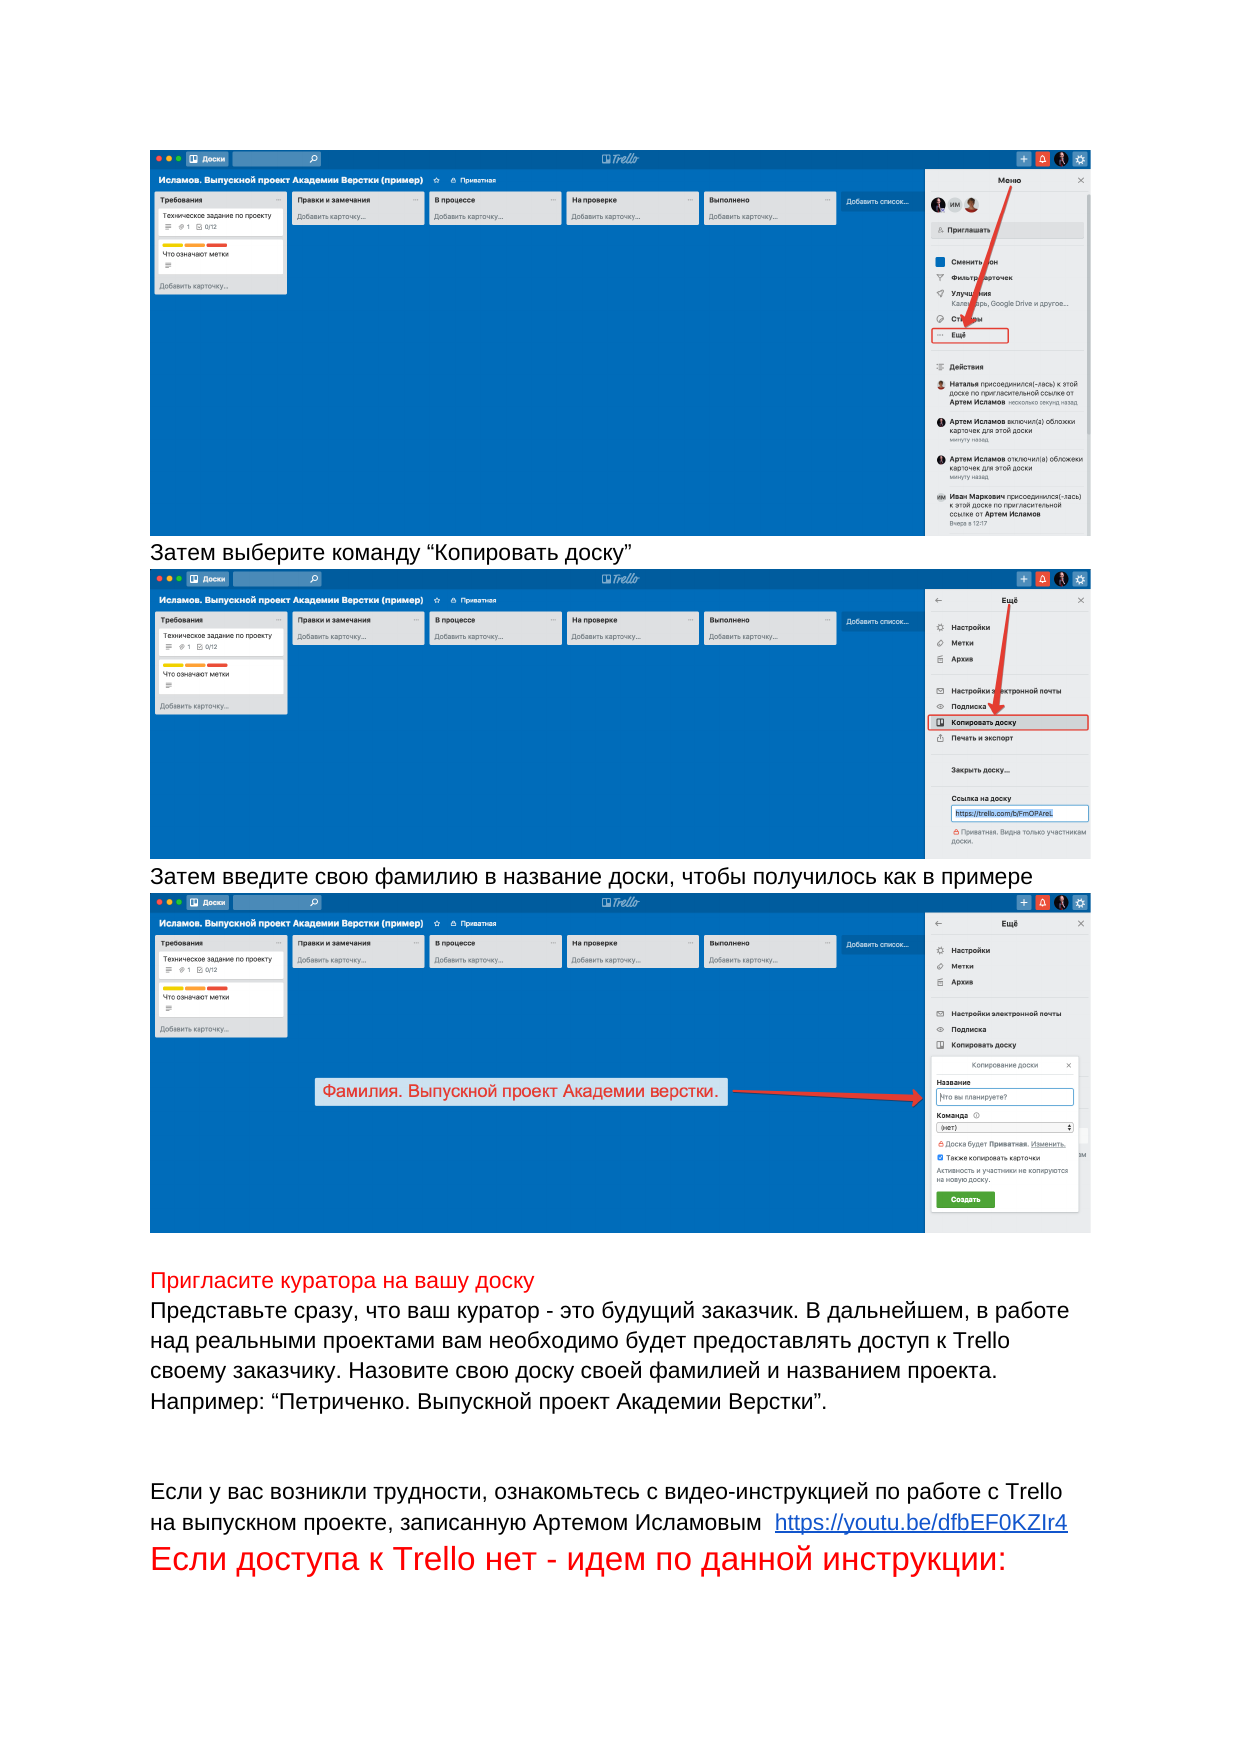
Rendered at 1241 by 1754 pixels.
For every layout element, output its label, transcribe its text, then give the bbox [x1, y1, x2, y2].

text Представьте сразу, что ваш куратор - это будущий заказчик. В дальнейшем, в работе над реальными проектами вам необходимо будет предоставлять доступ к Trello своему заказчику. Назовите свою доску своей фамилией и названием проекта. Например: “Петриченко. Выпускной проект Академии Верстки”. [150, 1297, 1090, 1414]
text Затем выберите команду “Копировать доску” [150, 539, 1090, 566]
text Пригласите куратора на вашу доску [150, 1267, 1090, 1293]
picture [150, 150, 1091, 536]
text Если у вас возникли трудности, ознакомьтесь с видео-инструкцией по работе с Trello на выпускном проекте, записанную Артемом Исламовым https://youtu.be/dfbEF0KZIr4 [150, 1478, 1090, 1535]
picture [150, 893, 1091, 1233]
text Если доступа к Trello нет - идем по данной инструкции: [150, 1539, 1090, 1577]
text Затем введите свою фамилию в название доски, чтобы получилось как в примере [150, 863, 1090, 889]
picture [150, 569, 1091, 859]
